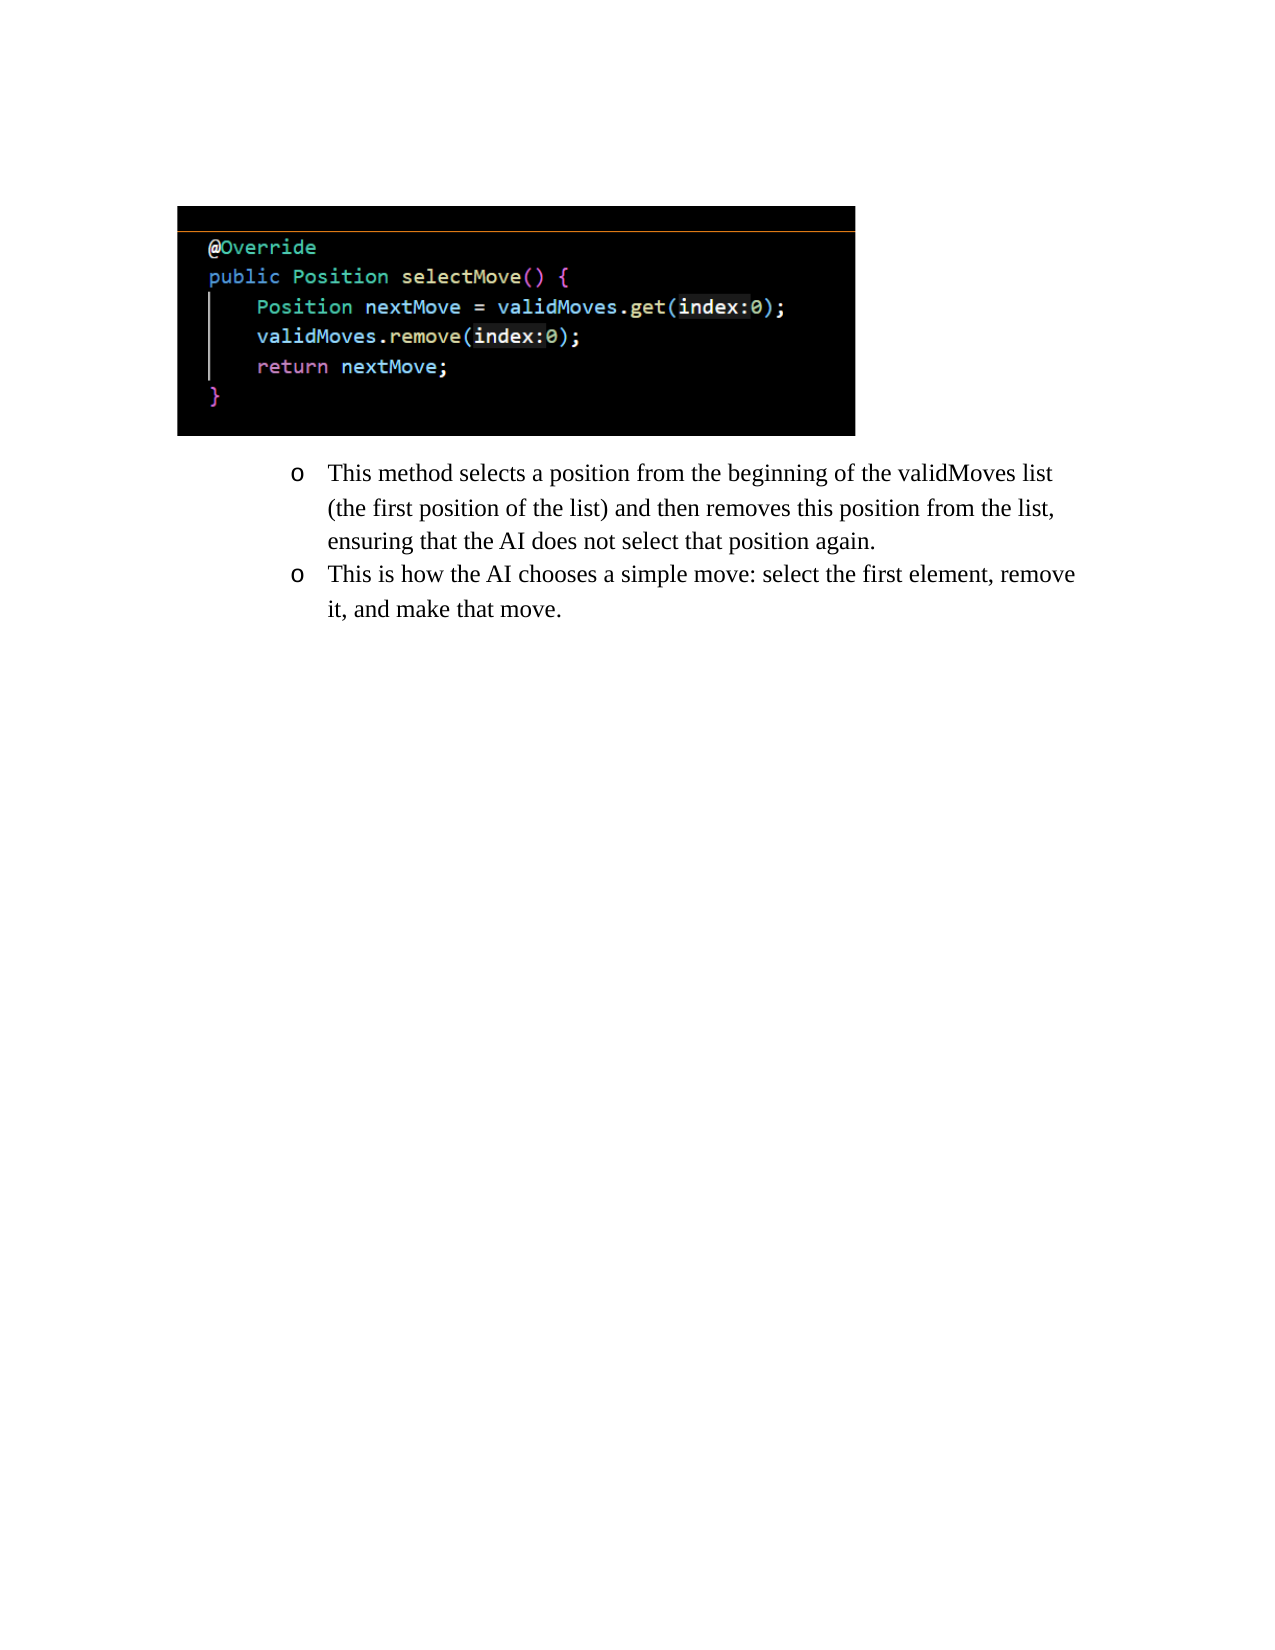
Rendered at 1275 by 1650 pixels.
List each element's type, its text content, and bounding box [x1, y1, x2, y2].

list This method selects a position from the beginning of the validMoves list (the first position of the list) and then removes this position from the list, ensuring that the AI ​​does not select that position again. [290, 458, 1098, 554]
list This is how the AI ​​chooses a simple move: select the first element, remove it, and make that move. [290, 559, 1098, 623]
